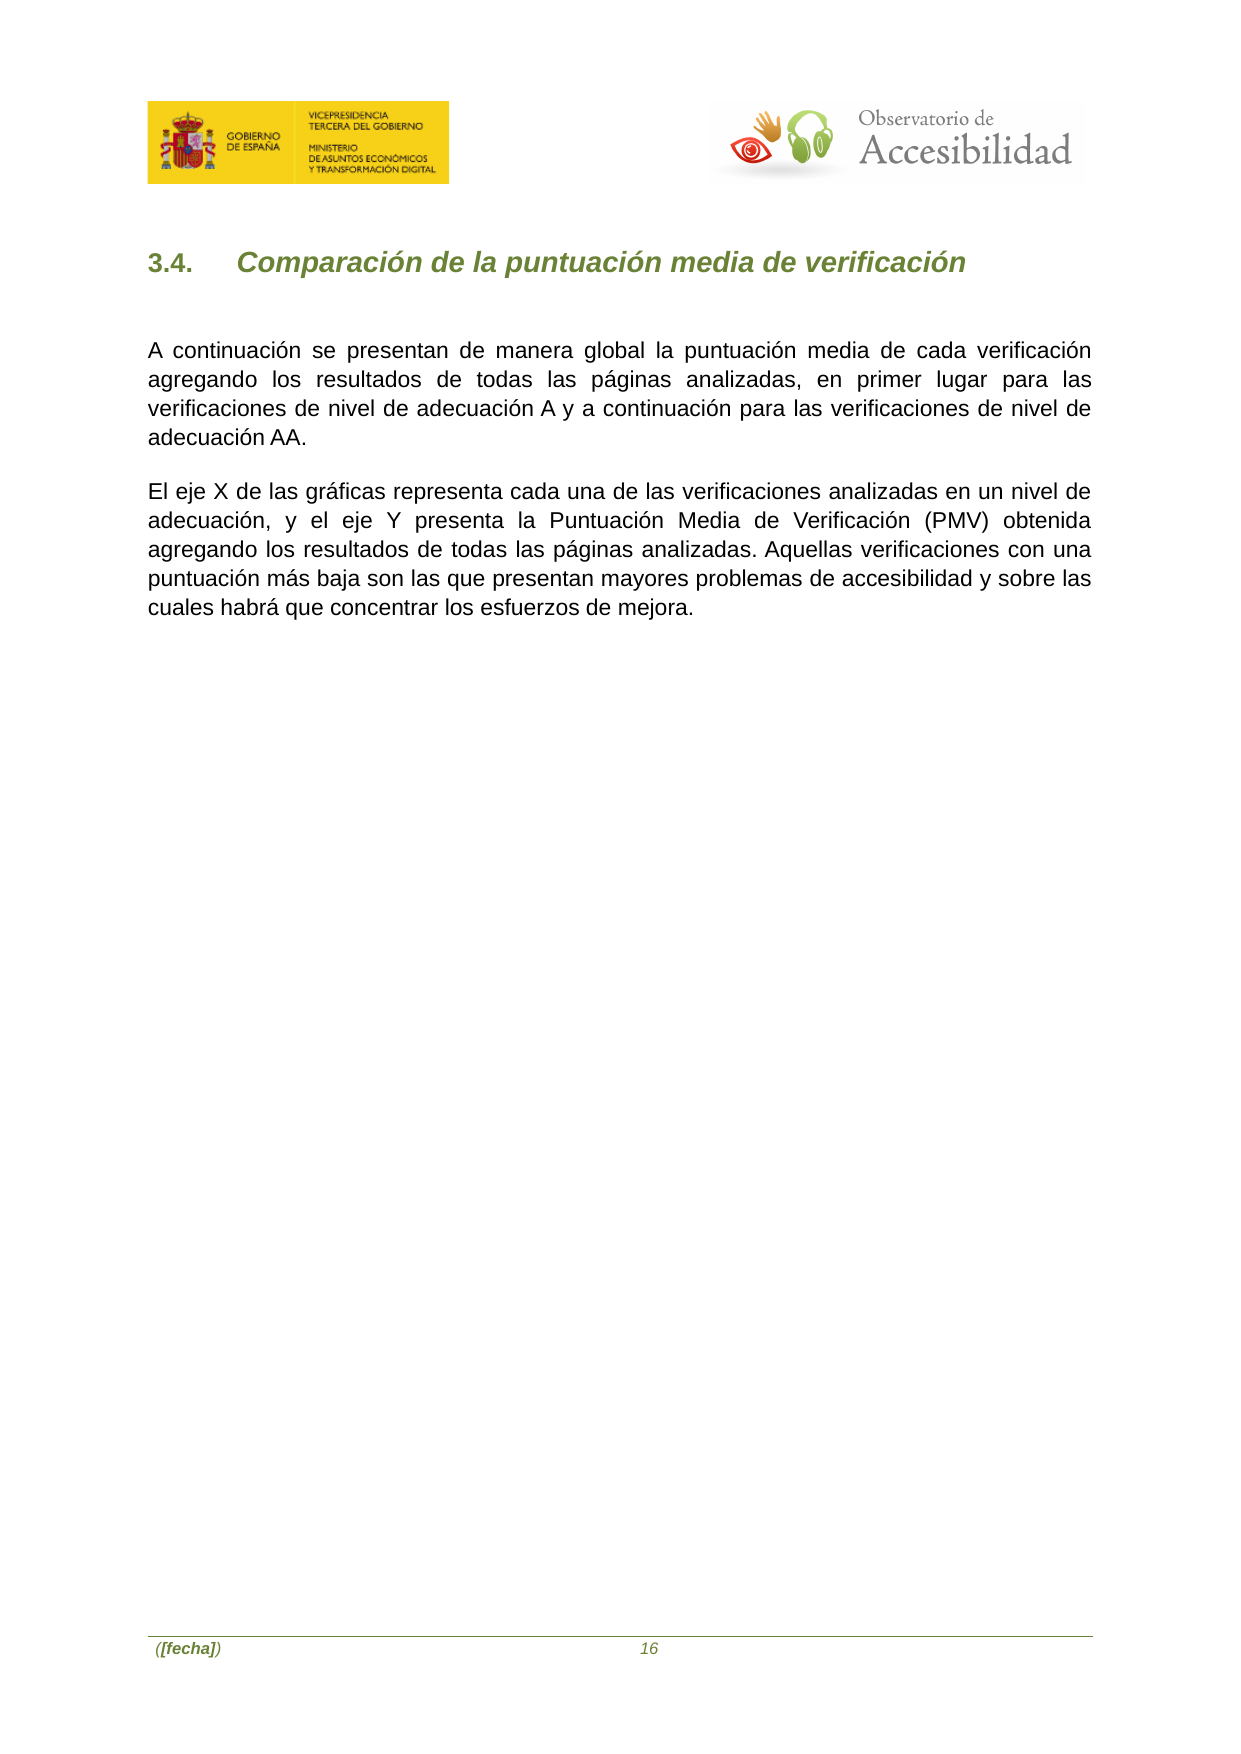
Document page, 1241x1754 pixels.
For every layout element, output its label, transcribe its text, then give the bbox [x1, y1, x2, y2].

subtitle Comparación de la puntuación media de verificación [148, 245, 1092, 278]
text El eje X de las gráficas representa cada una de las verificaciones analizadas en un nivel de adecuación, y el eje Y presenta la Puntuación Media de Verificación (PMV) obtenida agregando los resultados de todas las páginas analizadas. Aquellas verificaciones con una puntuación más baja son las que presentan mayores problemas de accesibilidad y sobre las cuales habrá que concentrar los esfuerzos de mejora. [148, 478, 1092, 620]
picture [710, 101, 1086, 184]
text A continuación se presentan de manera global la puntuación media de cada verificación agregando los resultados de todas las páginas analizadas, en primer lugar para las verificaciones de nivel de adecuación A y a continuación para las verificaciones de nivel de adecuación AA. [148, 337, 1092, 450]
picture [147, 101, 450, 184]
